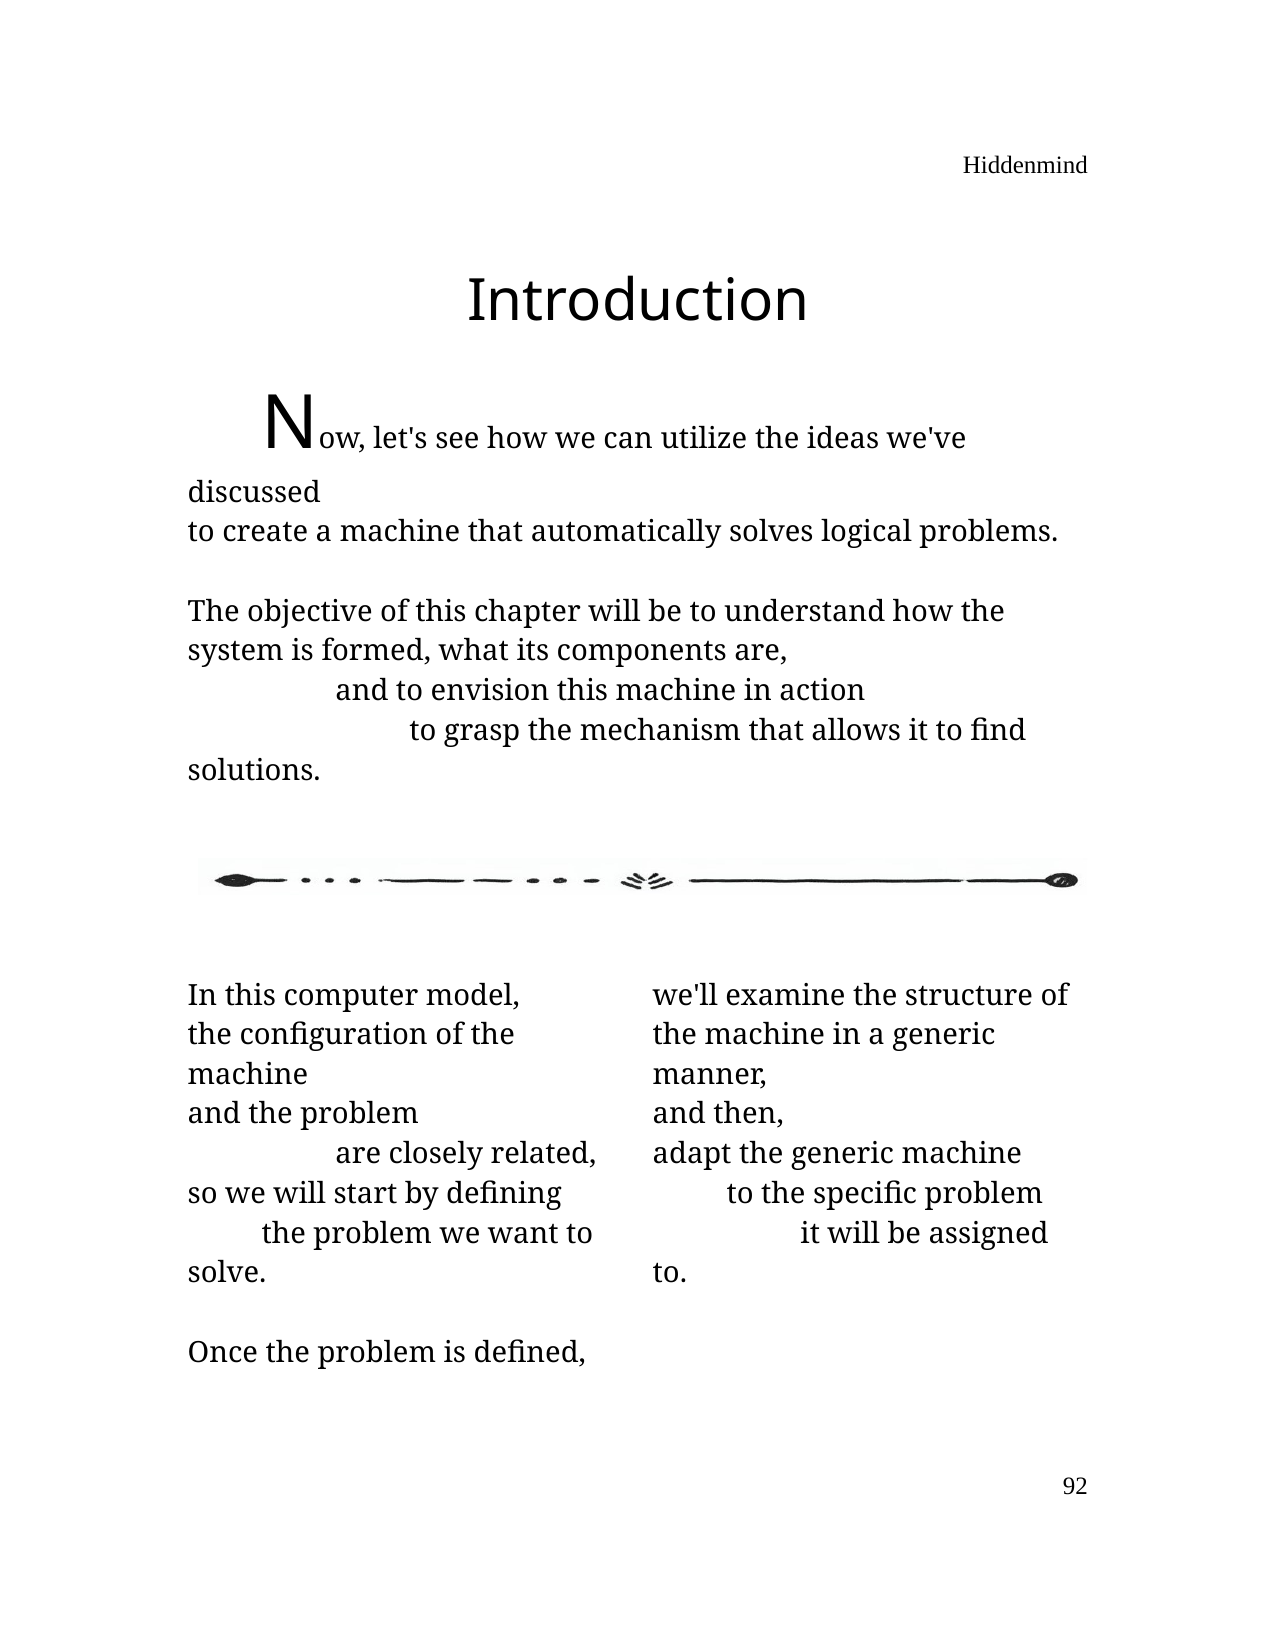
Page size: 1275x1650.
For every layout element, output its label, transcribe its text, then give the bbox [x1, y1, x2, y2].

text In this computer model, [187, 974, 622, 1013]
text the configuration of the machine [187, 1013, 622, 1093]
text so we will start by defining [187, 1172, 622, 1212]
text Now, let's see how we can utilize the ideas we've discussed [187, 369, 1087, 511]
text adapt the generic machine [652, 1132, 1087, 1172]
text to the specific problem [652, 1172, 1087, 1212]
text and the problem [187, 1093, 622, 1132]
text we'll examine the structure of the machine in a generic manner, [652, 974, 1087, 1093]
text and to envision this machine in action [187, 669, 1087, 709]
text The objective of this chapter will be to understand how the system is formed, what its components are, [187, 590, 1087, 669]
text and then, [652, 1093, 1087, 1132]
picture [198, 858, 1088, 895]
text are closely related, [187, 1132, 622, 1172]
text to grasp the mechanism that allows it to find solutions. [187, 709, 1087, 788]
text the problem we want to solve. [187, 1212, 622, 1291]
text Once the problem is defined, [187, 1331, 622, 1371]
text to create a machine that automatically solves logical problems. [187, 511, 1087, 550]
text it will be assigned to. [652, 1212, 1087, 1291]
